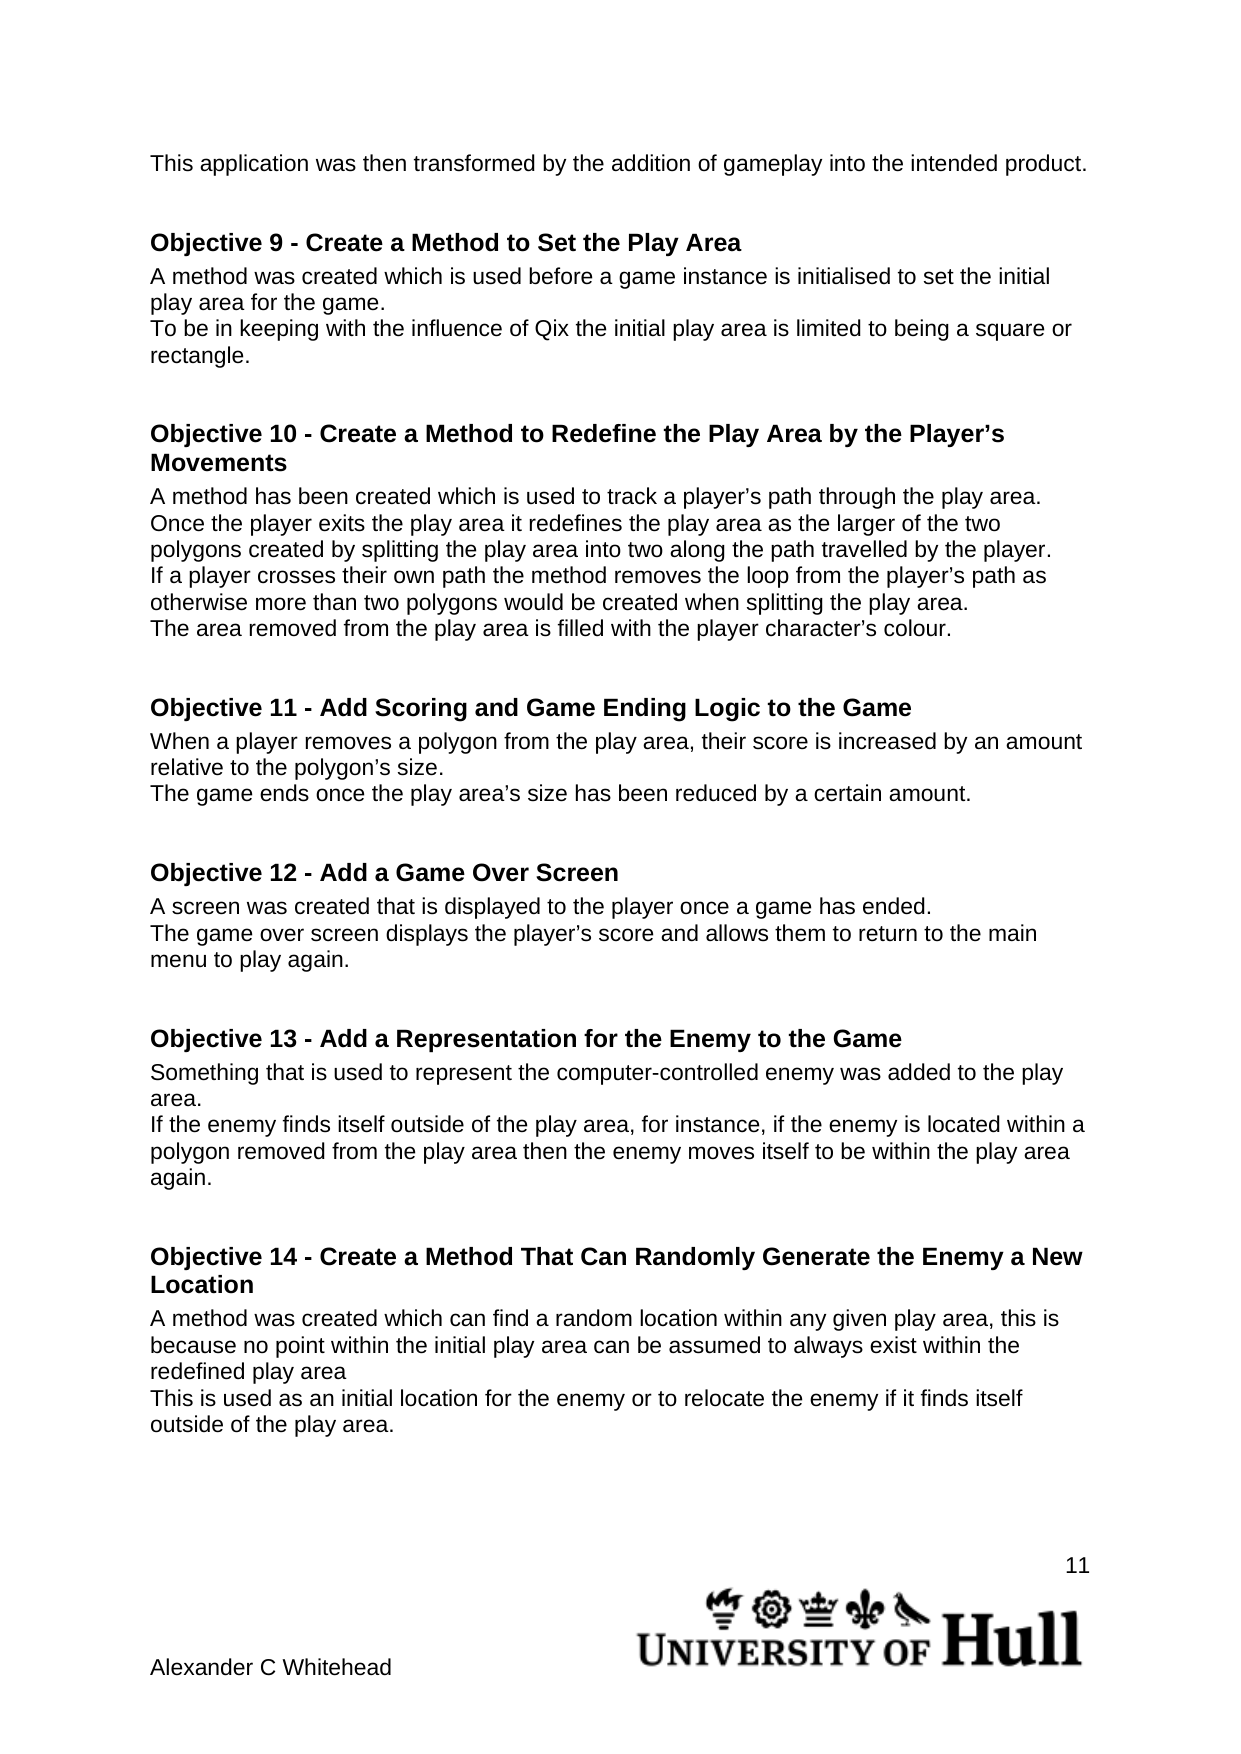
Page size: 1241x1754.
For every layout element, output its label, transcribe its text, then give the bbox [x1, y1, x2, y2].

text When a player removes a polygon from the play area, their score is increased by an amount relative to the polygon’s size. [150, 728, 1090, 780]
text The game ends once the play area’s size has been reduced by a certain amount. [150, 780, 1090, 807]
subtitle Objective 11 - Add Scoring and Game Ending Logic to the Game [150, 693, 1090, 721]
picture [630, 1578, 1091, 1676]
text If the enemy finds itself outside of the play area, for instance, if the enemy is located within a polygon removed from the play area then the enemy moves itself to be within the play area again. [150, 1111, 1090, 1190]
text A method has been created which is used to track a player’s path through the play area. Once the player exits the play area it redefines the play area as the larger of the two polygons created by splitting the play area into two along the path travelled by the player. [150, 483, 1090, 562]
subtitle Objective 10 - Create a Method to Redefine the Play Area by the Player’s Movements [150, 419, 1090, 477]
text Something that is used to represent the computer-controlled enemy was added to the play area. [150, 1058, 1090, 1111]
subtitle Objective 13 - Add a Representation for the Enemy to the Game [150, 1023, 1090, 1052]
subtitle Objective 9 - Create a Method to Set the Play Area [150, 228, 1090, 256]
text The game over screen displays the player’s score and allows them to return to the main menu to play again. [150, 919, 1090, 972]
text The area removed from the play area is filled with the player character’s colour. [150, 615, 1090, 641]
text This application was then transformed by the addition of gameplay into the intended product. [150, 150, 1090, 176]
text A screen was created that is displayed to the player once a game has ended. [150, 893, 1090, 919]
subtitle Objective 14 - Create a Method That Can Randomly Generate the Enemy a New Location [150, 1242, 1090, 1299]
subtitle Objective 12 - Add a Game Over Screen [150, 858, 1090, 887]
text This is used as an initial location for the enemy or to relocate the enemy if it finds itself outside of the play area. [150, 1384, 1090, 1437]
text A method was created which can find a random location within any given play area, this is because no point within the initial play area can be assumed to always exist within the redefined play area [150, 1305, 1090, 1384]
text A method was created which is used before a game instance is initialised to set the initial play area for the game. [150, 263, 1090, 315]
text To be in keeping with the influence of Qix the initial play area is limited to being a square or rectangle. [150, 315, 1090, 368]
text If a player crosses their own path the method removes the loop from the player’s path as otherwise more than two polygons would be created when splitting the play area. [150, 562, 1090, 615]
